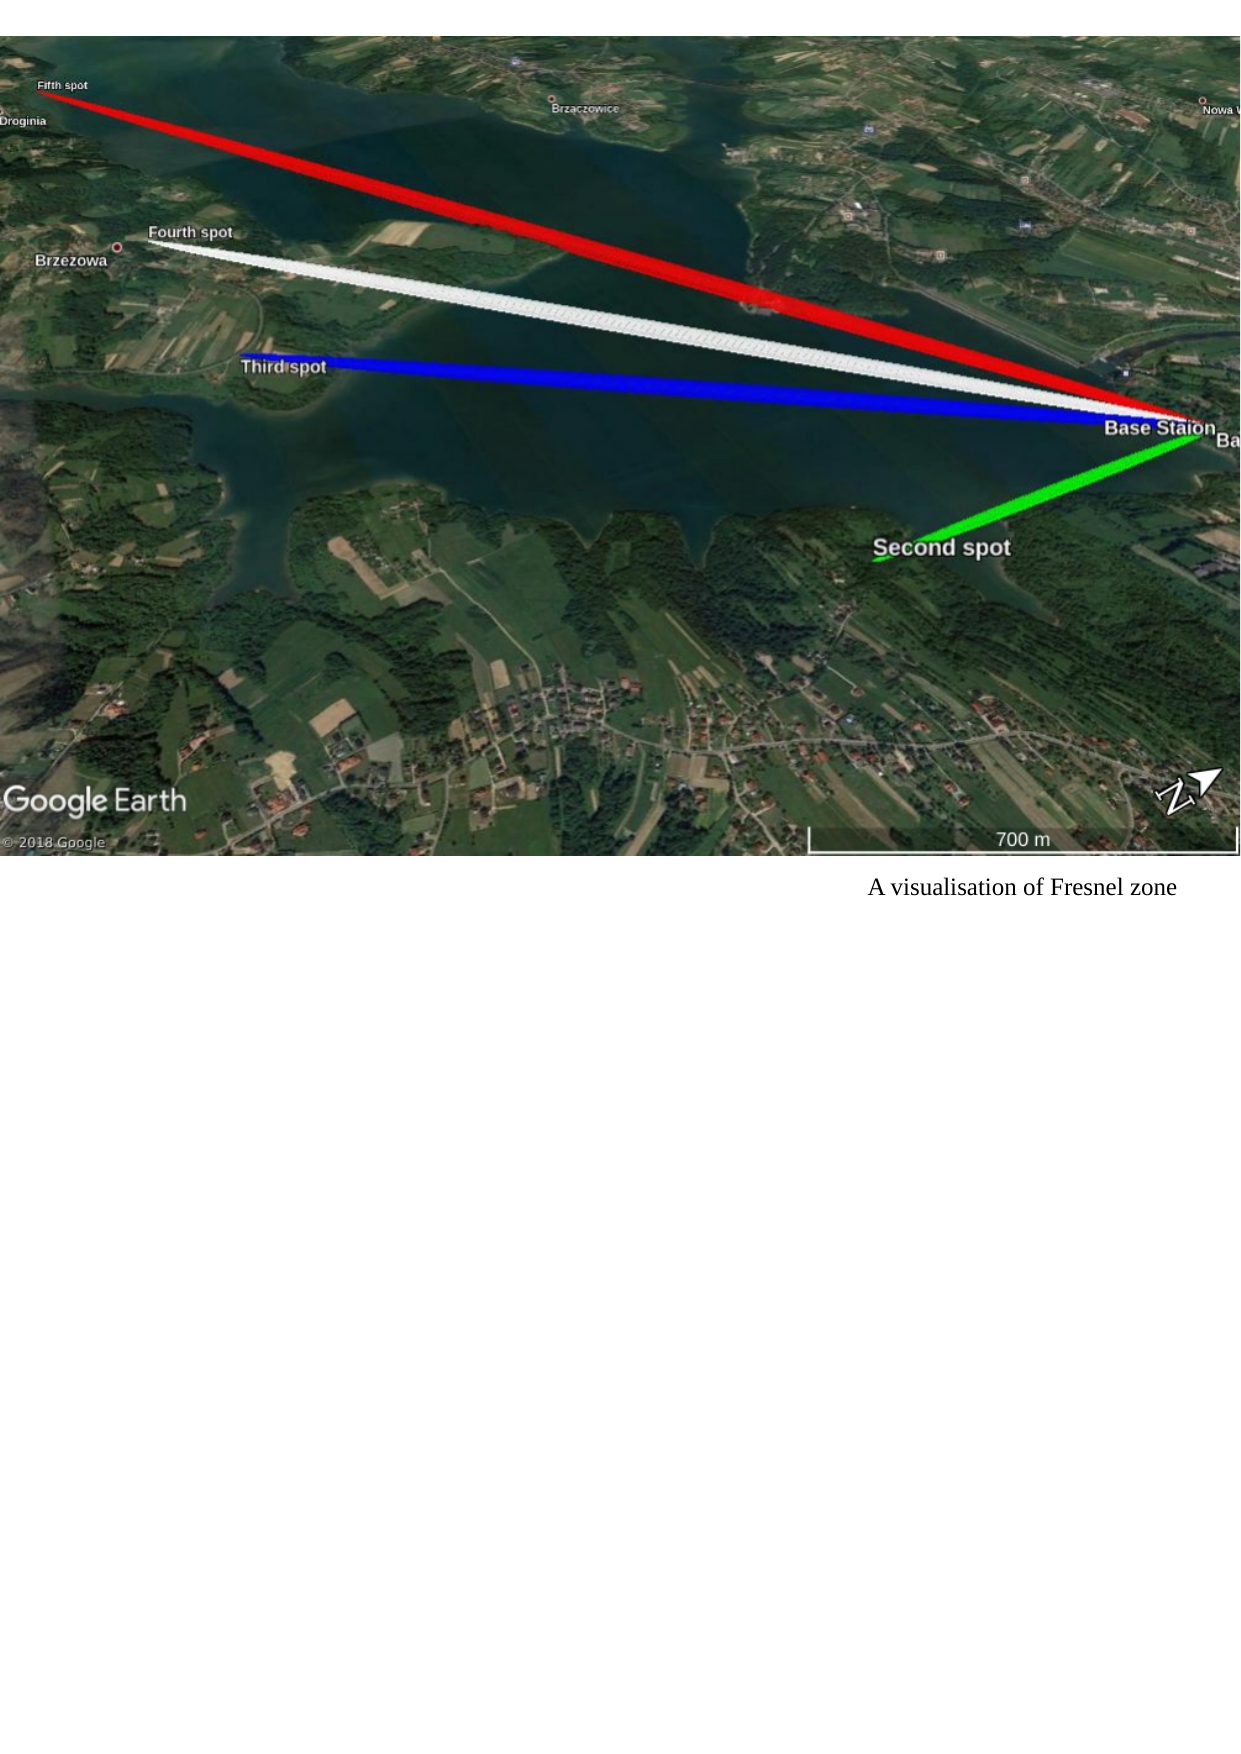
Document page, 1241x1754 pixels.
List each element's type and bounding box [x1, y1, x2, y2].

picture [0, 36, 1241, 856]
